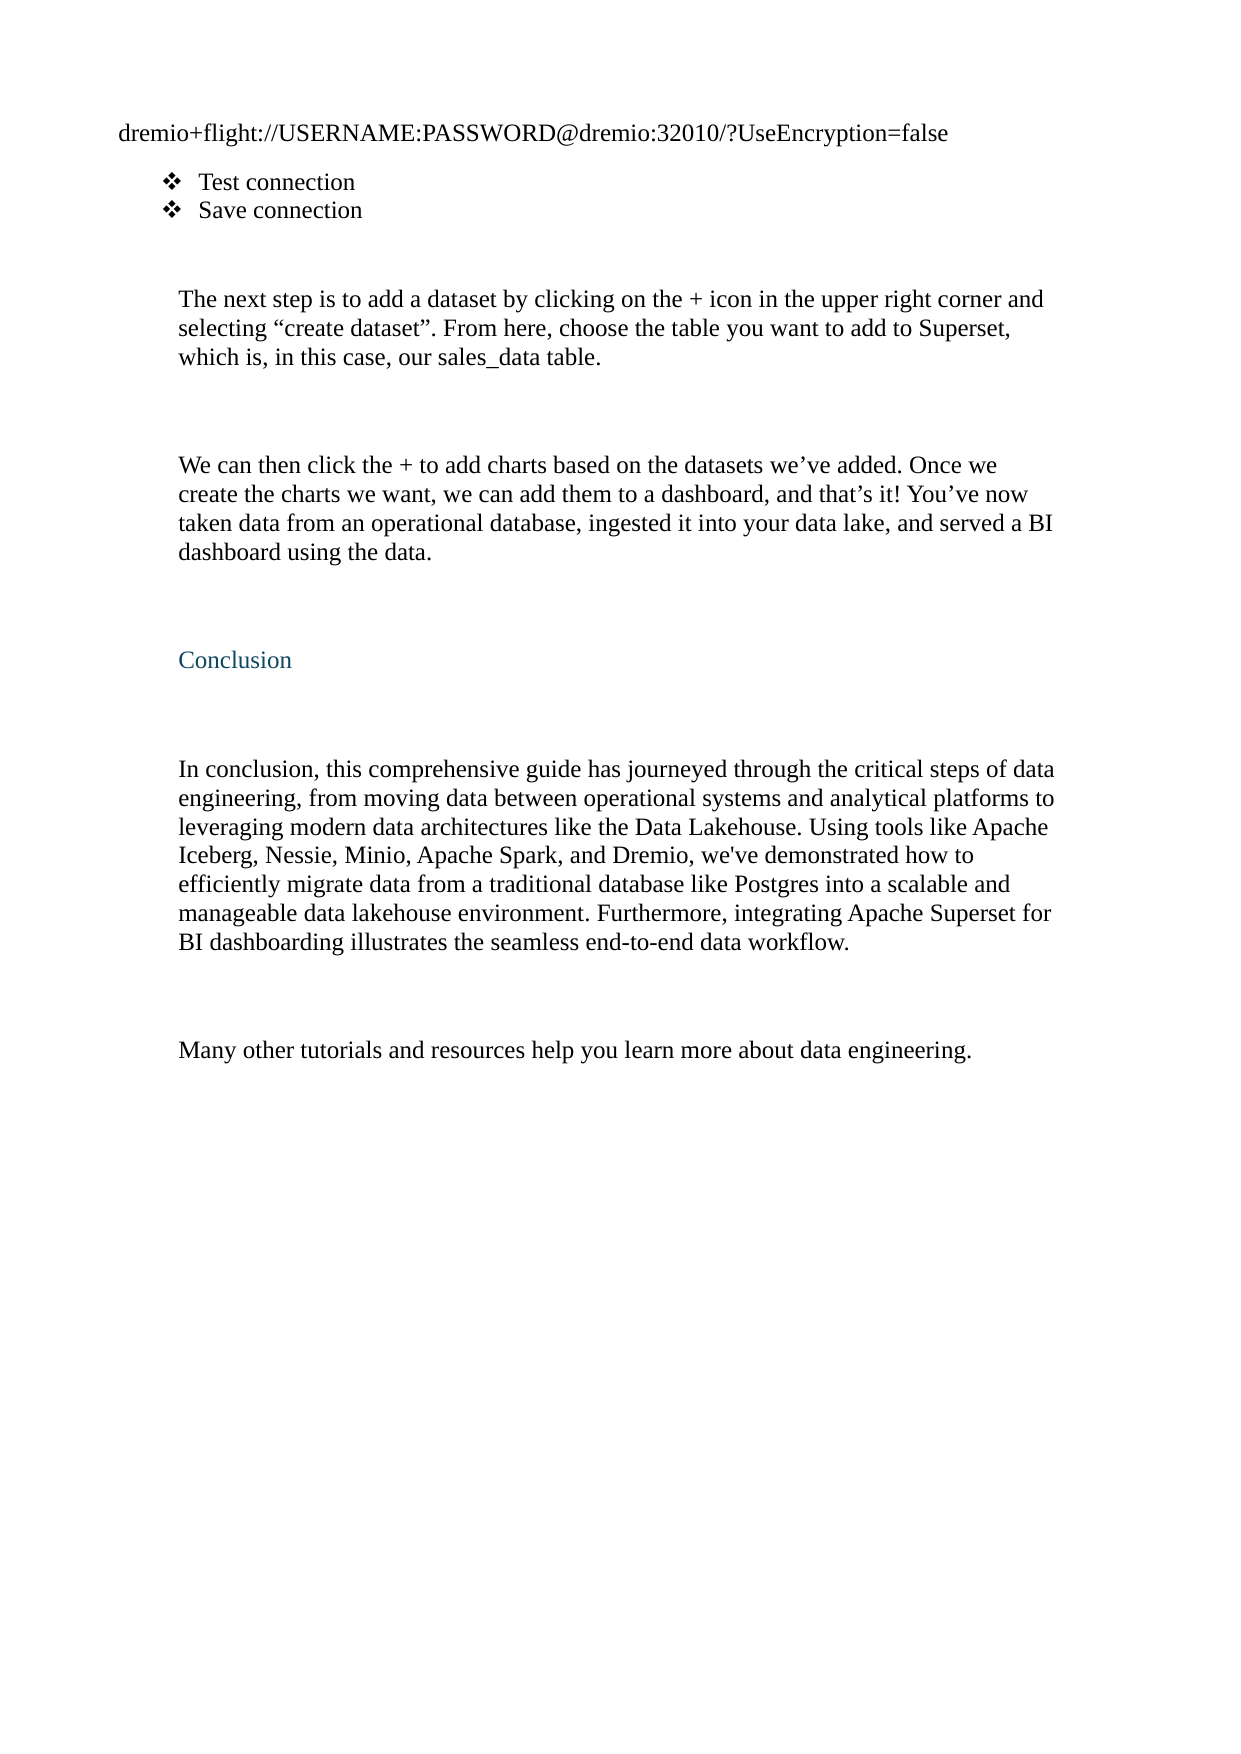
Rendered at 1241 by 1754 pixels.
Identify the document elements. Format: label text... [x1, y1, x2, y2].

text Many other tutorials and resources help you learn more about data engineering. [178, 1036, 1062, 1064]
subtitle Conclusion [178, 646, 1062, 674]
list Save connection [161, 196, 1122, 224]
text In conclusion, this comprehensive guide has journeyed through the critical steps of data engineering, from moving data between operational systems and analytical platforms to leveraging modern data architectures like the Data Lakehouse. Using tools like Apache Iceberg, Nessie, Minio, Apache Spark, and Dremio, we've demonstrated how to efficiently migrate data from a traditional database like Postgres into a scalable and manageable data lakehouse environment. Furthermore, integrating Apache Superset for BI dashboarding illustrates the seamless end-to-end data workflow. [178, 754, 1062, 956]
text We can then click the + to add charts based on the datasets we’ve added. Once we create the charts we want, we can add them to a dashboard, and that’s it! You’ve now taken data from an operational database, ingested it into your data lake, and served a BI dashboard using the data. [178, 451, 1062, 566]
text dremio+flight://USERNAME:PASSWORD@dremio:32010/?UseEncryption=false [118, 118, 1122, 147]
list Test connection [161, 167, 1122, 196]
text The next step is to add a dataset by clicking on the + icon in the upper right corner and selecting “create dataset”. From here, choose the table you want to add to Superset, which is, in this case, our sales_data table. [178, 284, 1062, 371]
